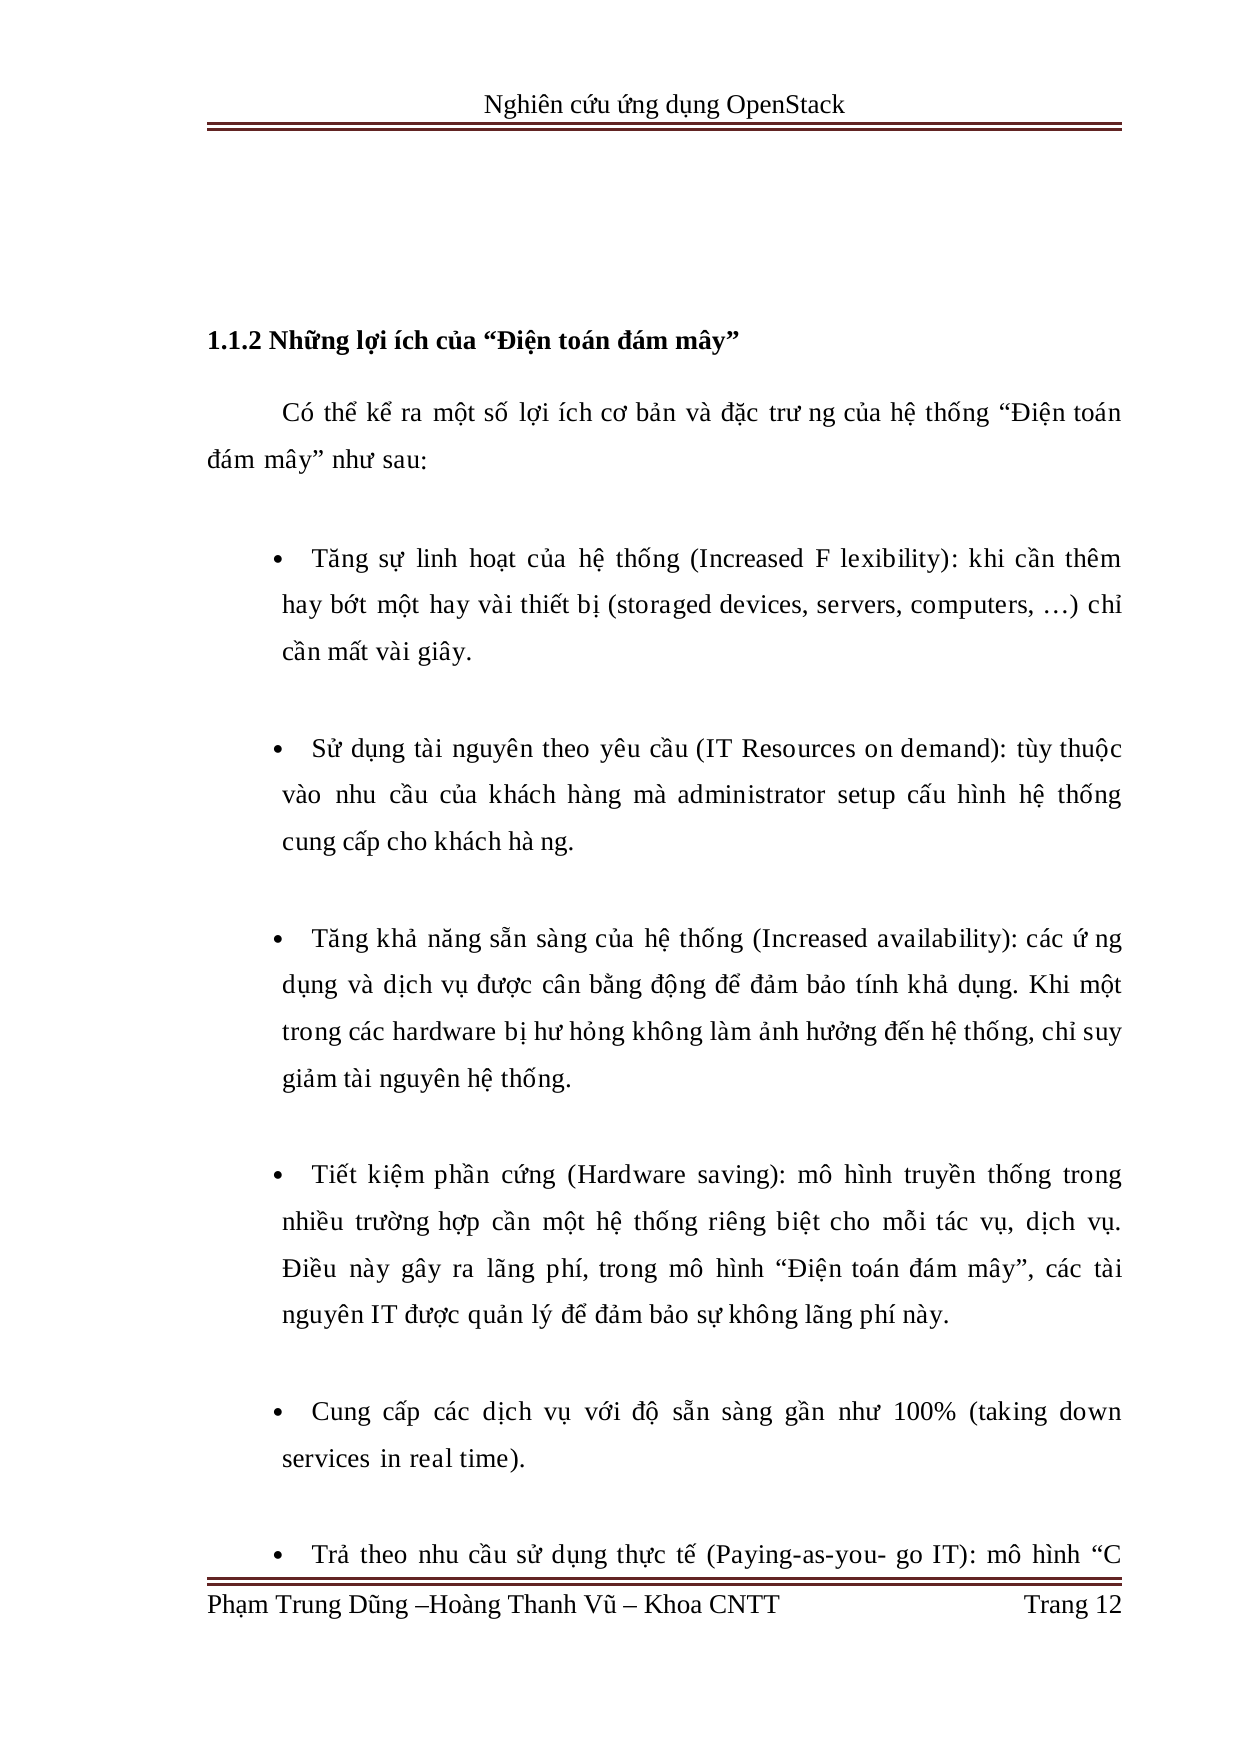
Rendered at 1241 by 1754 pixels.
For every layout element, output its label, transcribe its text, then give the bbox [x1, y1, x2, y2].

list Tăng sự linh hoạt của hệ thống (Increased F lexibility): khi cần thêm hay bớt một hay vài thiết bị (storaged devices, servers, computers, …) chỉ cần mất vài giây. [244, 542, 1122, 666]
text Có thể kể ra một số lợi ích cơ bản và đặc trư ng của hệ thống “Điện toán đám mây” như sau: [207, 396, 1122, 476]
list Cung cấp các dịch vụ với độ sẵn sàng gần như 100% (taking down services in real time). [244, 1395, 1122, 1473]
list Tăng khả năng sẵn sàng của hệ thống (Increased availability): các ứ ng dụng và dịch vụ được cân bằng động để đảm bảo tính khả dụng. Khi một trong các hardware bị hư hỏng không làm ảnh hưởng đến hệ thống, chỉ suy giảm tài nguyên hệ thống. [244, 922, 1122, 1093]
list Trả theo nhu cầu sử dụng thực tế (Paying-as-you- go IT): mô hình “C [244, 1538, 1122, 1569]
subtitle 1.1.2 Những lợi ích của “Điện toán đám mây” [207, 324, 1122, 355]
list Tiết kiệm phần cứng (Hardware saving): mô hình truyền thống trong nhiều trường hợp cần một hệ thống riêng biệt cho mỗi tác vụ, dịch vụ. Điều này gây ra lãng phí, trong mô hình “Điện toán đám mây”, các tài nguyên IT được quản lý để đảm bảo sự không lãng phí này. [244, 1158, 1122, 1329]
list Sử dụng tài nguyên theo yêu cầu (IT Resources on demand): tùy thuộc vào nhu cầu của khách hàng mà administrator setup cấu hình hệ thống cung cấp cho khách hà ng. [244, 732, 1122, 856]
